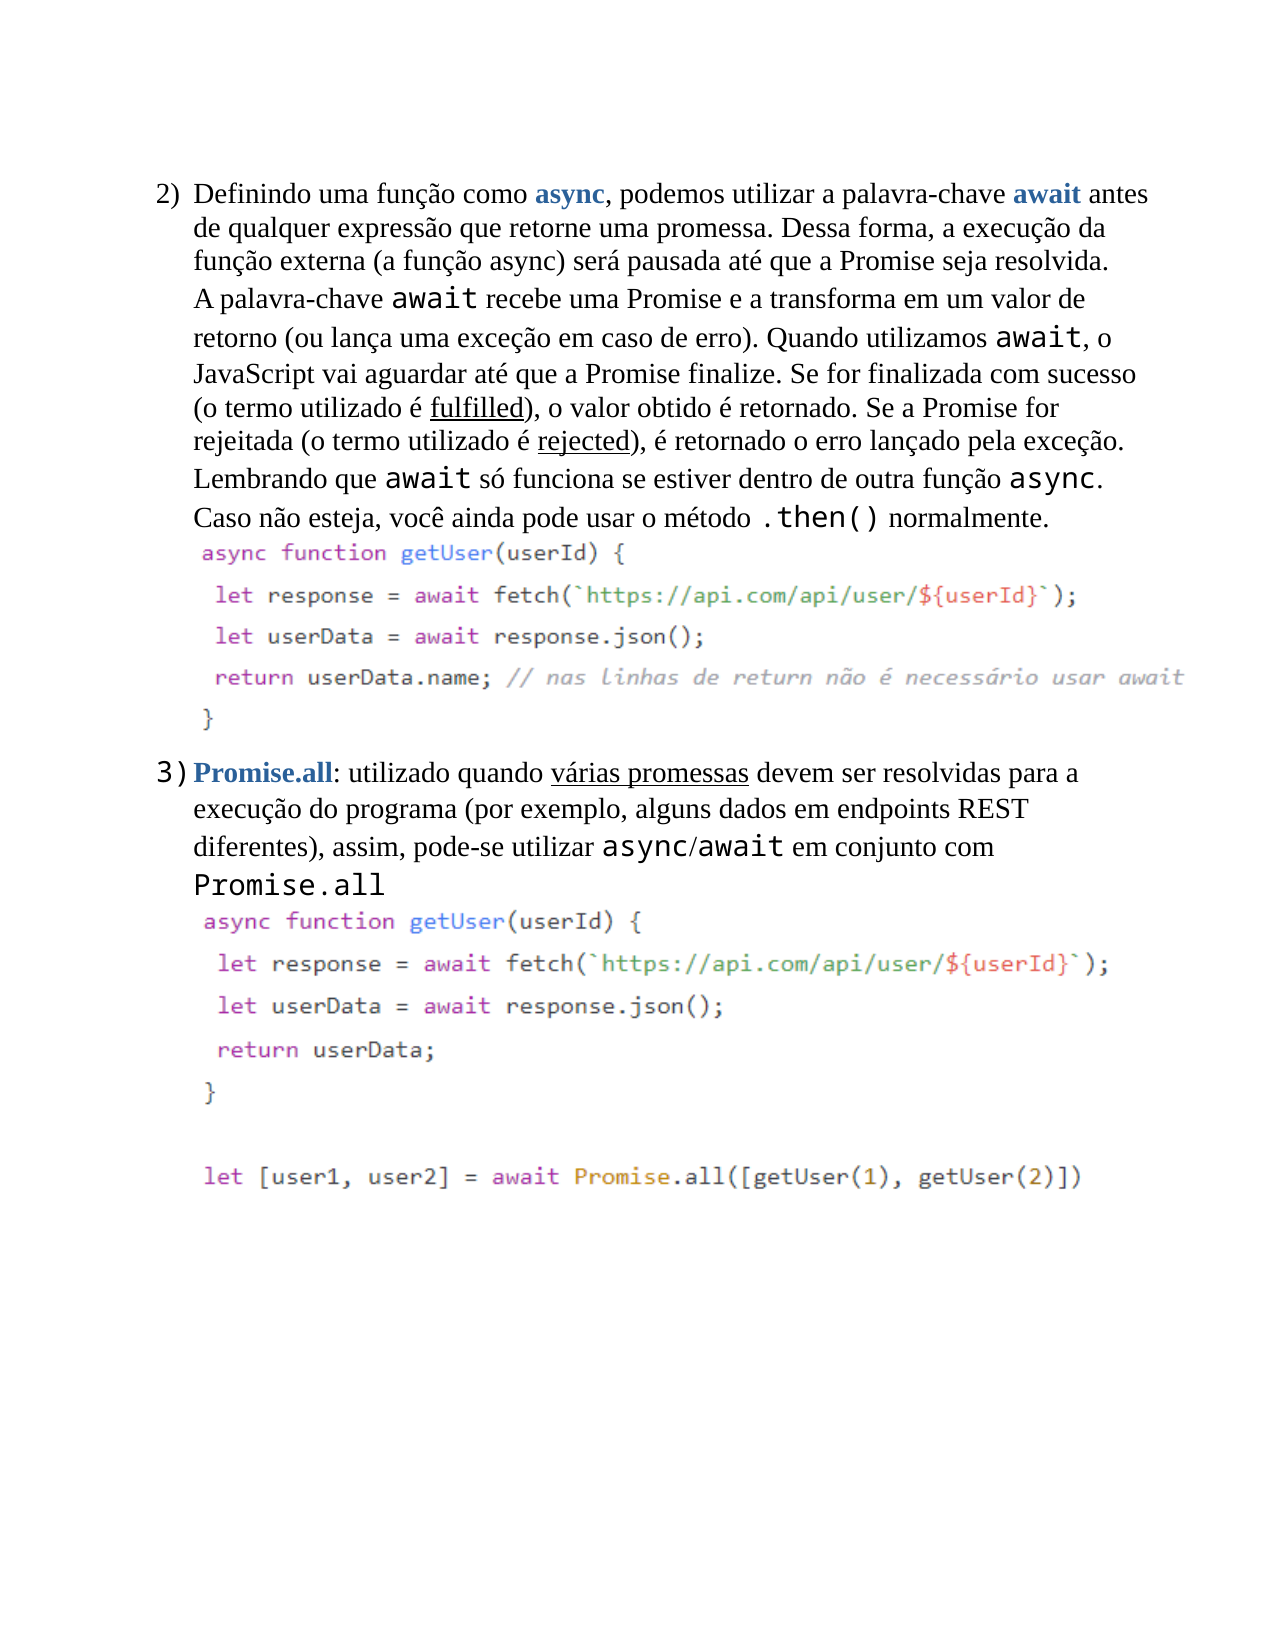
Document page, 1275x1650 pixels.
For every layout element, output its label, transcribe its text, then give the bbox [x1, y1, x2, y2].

list Promise.all: utilizado quando várias promessas devem ser resolvidas para a execução do programa (por exemplo, alguns dados em endpoints REST diferentes), assim, pode-se utilizar async/await em conjunto com Promise.all [156, 752, 1157, 1200]
list Definindo uma função como async, podemos utilizar a palavra-chave await antes de qualquer expressão que retorne uma promessa. Dessa forma, a execução da função externa (a função async) será pausada até que a Promise seja resolvida. A palavra-chave await recebe uma Promise e a transforma em um valor de retorno (ou lança uma exceção em caso de erro). Quando utilizamos await, o JavaScript vai aguardar até que a Promise finalize. Se for finalizada com sucesso (o termo utilizado é fulfilled), o valor obtido é retornado. Se a Promise for rejeitada (o termo utilizado é rejected), é retornado o erro lançado pela exceção. Lembrando que await só funciona se estiver dentro de outra função async. Caso não esteja, você ainda pode usar o método .then() normalmente. [156, 176, 1157, 737]
picture [193, 904, 1122, 1200]
picture [193, 536, 1195, 738]
